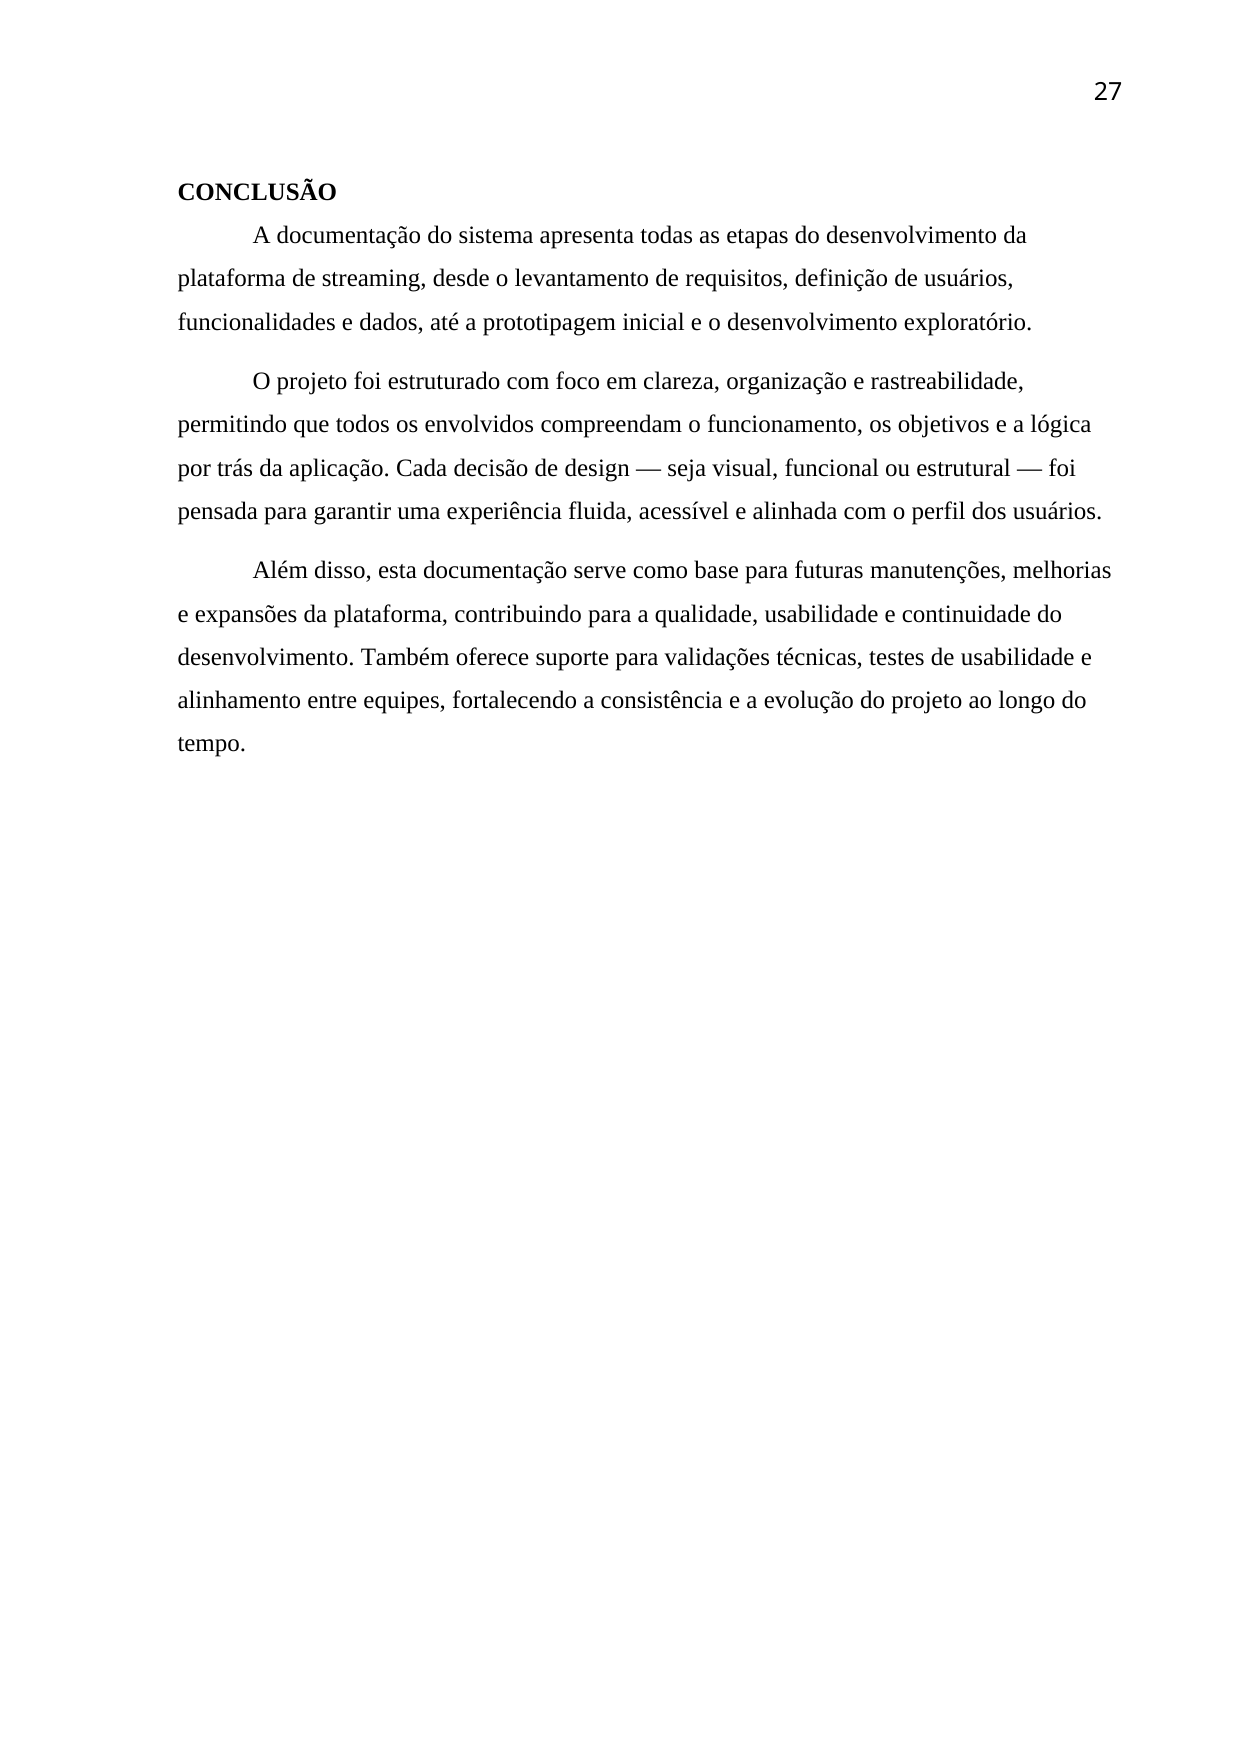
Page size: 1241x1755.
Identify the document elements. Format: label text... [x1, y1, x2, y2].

text O projeto foi estruturado com foco em clareza, organização e rastreabilidade, permitindo que todos os envolvidos compreendam o funcionamento, os objetivos e a lógica por trás da aplicação. Cada decisão de design — seja visual, funcional ou estrutural — foi pensada para garantir uma experiência fluida, acessível e alinhada com o perfil dos usuários. [177, 366, 1122, 524]
text A documentação do sistema apresenta todas as etapas do desenvolvimento da plataforma de streaming, desde o levantamento de requisitos, definição de usuários, funcionalidades e dados, até a prototipagem inicial e o desenvolvimento exploratório. [177, 220, 1122, 335]
text Além disso, esta documentação serve como base para futuras manutenções, melhorias e expansões da plataforma, contribuindo para a qualidade, usabilidade e continuidade do desenvolvimento. Também oferece suporte para validações técnicas, testes de usabilidade e alinhamento entre equipes, fortalecendo a consistência e a evolução do projeto ao longo do tempo. [177, 556, 1122, 757]
subtitle CONCLUSÃO [177, 177, 1122, 206]
